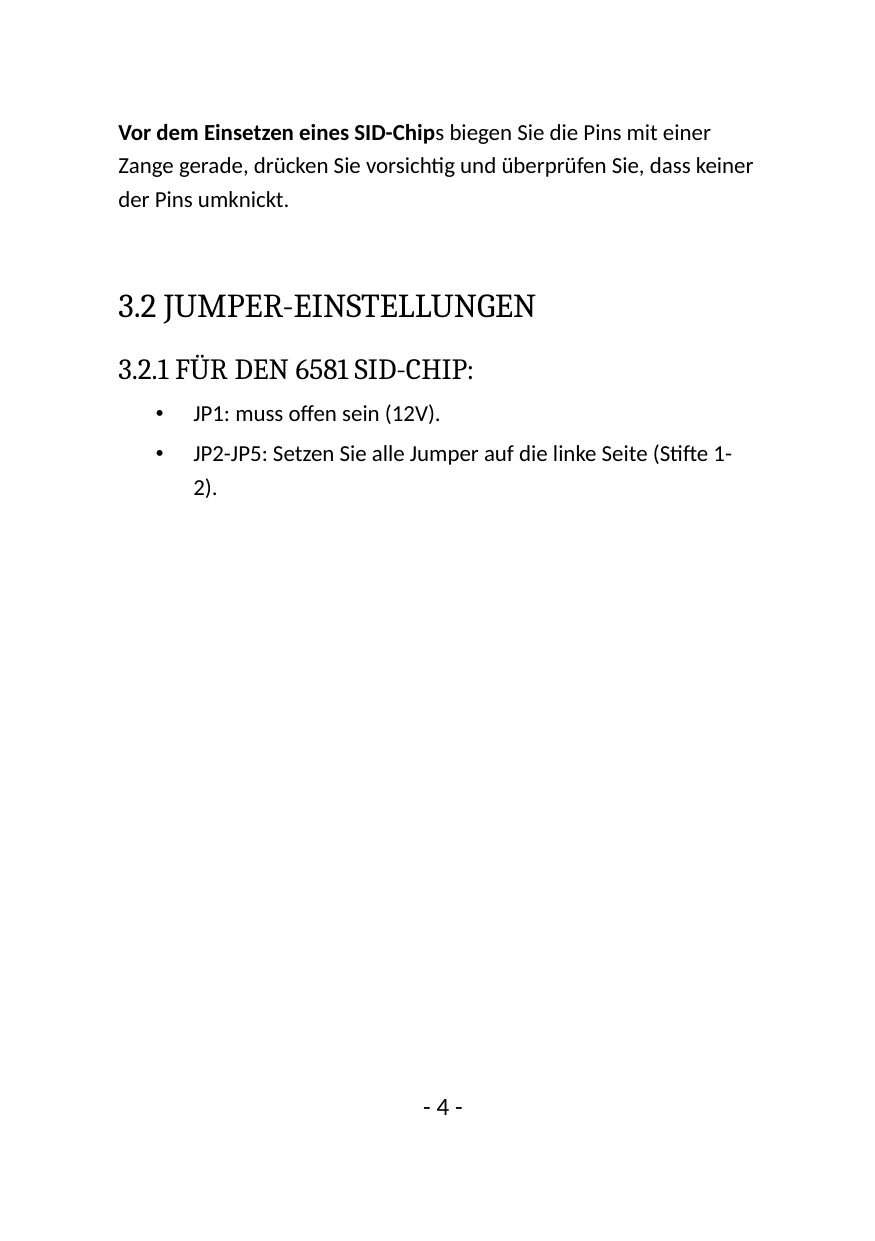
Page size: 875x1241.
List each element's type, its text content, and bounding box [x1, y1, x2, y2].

subtitle Jumper-Einstellungen [118, 288, 756, 326]
subtitle Für den 6581 SID-chip: [118, 353, 756, 387]
text Vor dem Einsetzen eines SID-Chips biegen Sie die Pins mit einer Zange gerade, drücken Sie vorsichtig und überprüfen Sie, dass keiner der Pins umknickt. [118, 118, 756, 247]
list JP1: muss offen sein (12V). [156, 399, 756, 428]
list JP2-JP5: Setzen Sie alle Jumper auf die linke Seite (Stifte 1-2). [156, 439, 756, 501]
